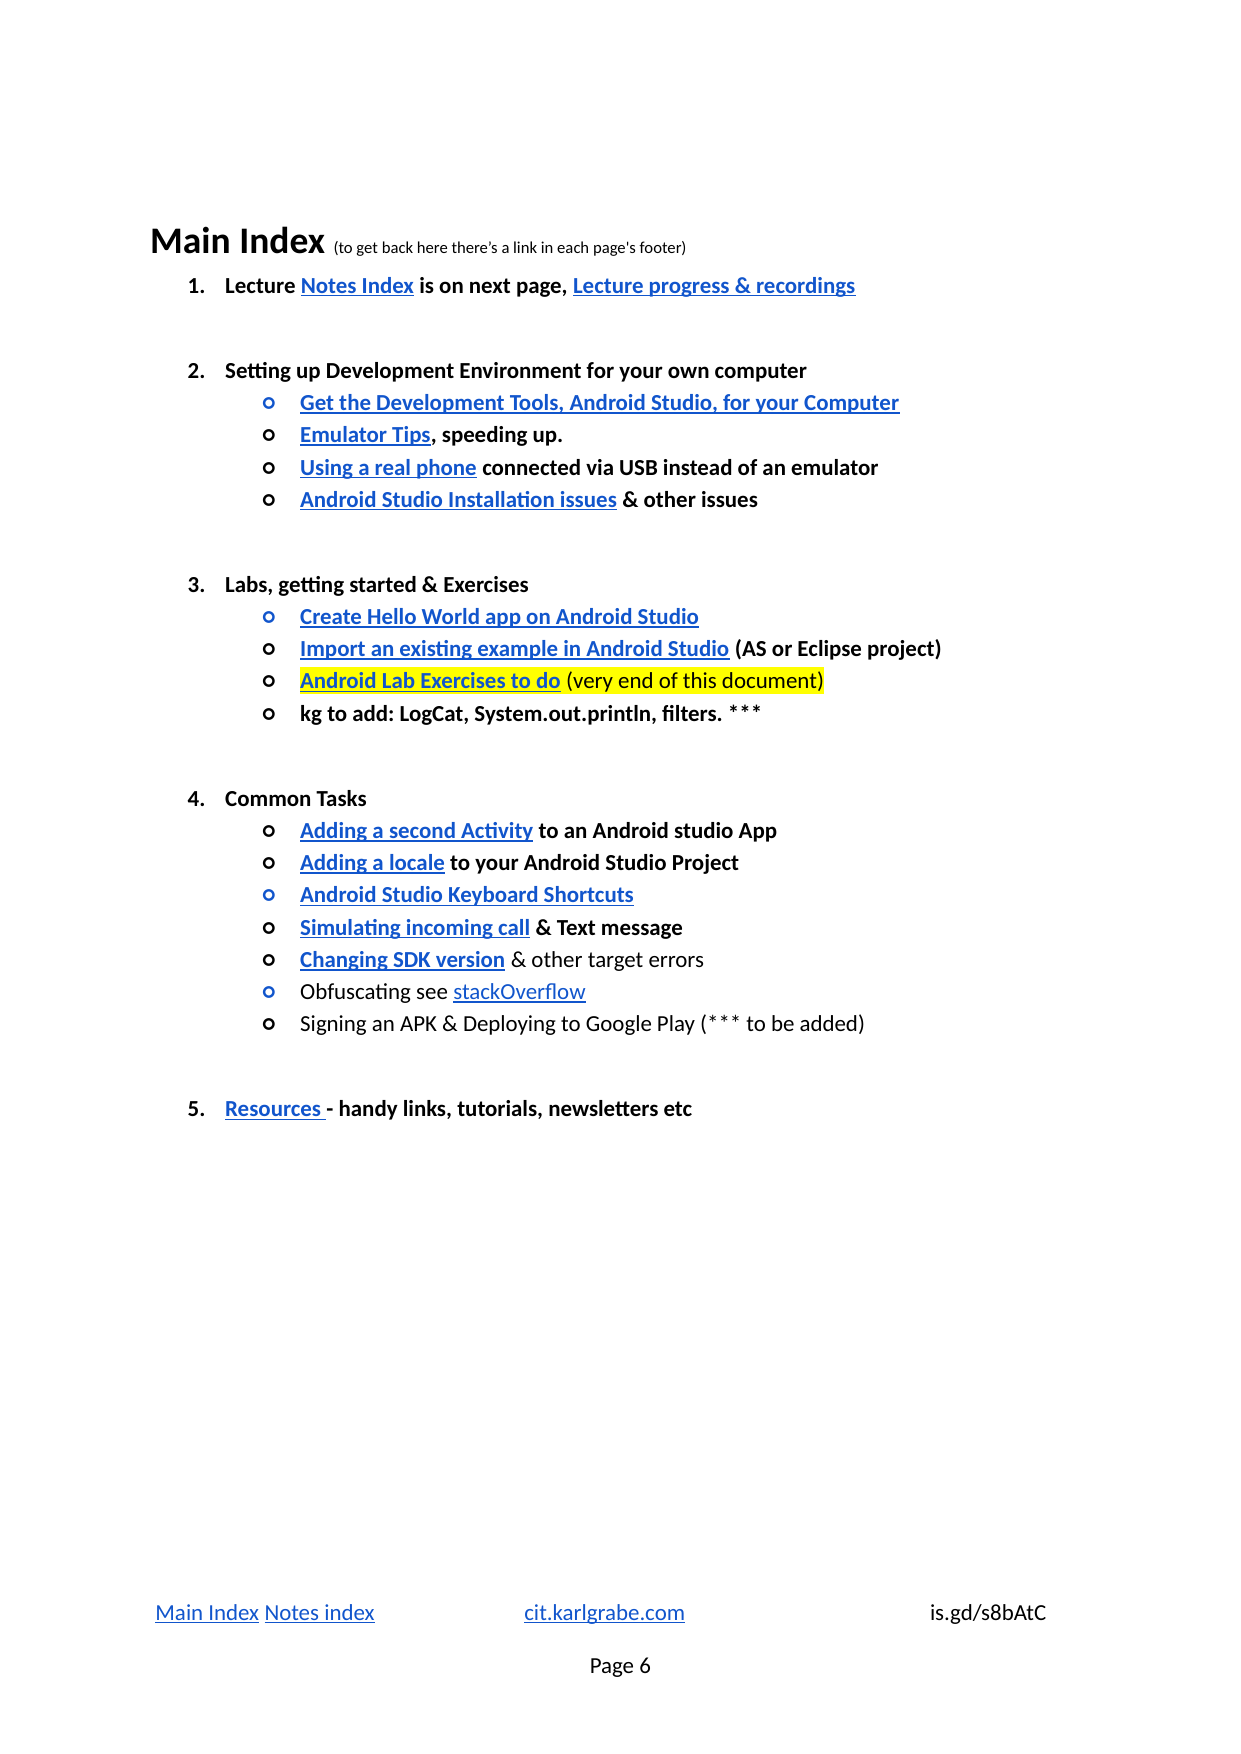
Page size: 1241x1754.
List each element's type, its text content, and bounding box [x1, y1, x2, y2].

list Adding a locale to your Android Studio Project [262, 848, 1090, 876]
list Android Studio Installation issues & other issues [262, 485, 1090, 513]
list Get the Development Tools, Android Studio, for your Computer [262, 388, 1090, 416]
list Adding a second Activity to an Android studio App [262, 816, 1090, 844]
list Android Studio Keyboard Shortcuts [262, 881, 1090, 908]
list kg to add: LogCat, System.out.println, filters. *** [262, 699, 1090, 727]
list Changing SDK version & other target errors [262, 945, 1090, 973]
list Import an existing example in Android Studio (AS or Eclipse project) [262, 634, 1090, 662]
list Setting up Development Environment for your own computer [187, 356, 1090, 384]
list Emulator Tips, speeding up. [262, 420, 1090, 448]
list Common Tasks [187, 784, 1090, 812]
list Create Hello World app on Android Studio [262, 602, 1090, 630]
list Lecture Notes Index is on next page, Lecture progress & recordings [187, 271, 1090, 299]
list Resources - handy links, tutorials, newsletters etc [187, 1094, 1090, 1122]
list Simulating incoming call & Text message [262, 913, 1090, 941]
list Android Lab Exercises to do (very end of this document) [262, 667, 1090, 694]
subtitle Main Index (to get back here there’s a link in each page's footer) [150, 217, 1090, 262]
list Obfuscating see stackOverflow [262, 977, 1090, 1005]
list Labs, getting started & Exercises [187, 570, 1090, 598]
list Using a real phone connected via USB instead of an emulator [262, 453, 1090, 481]
list Signing an APK & Deploying to Google Play (*** to be added) [262, 1009, 1090, 1037]
